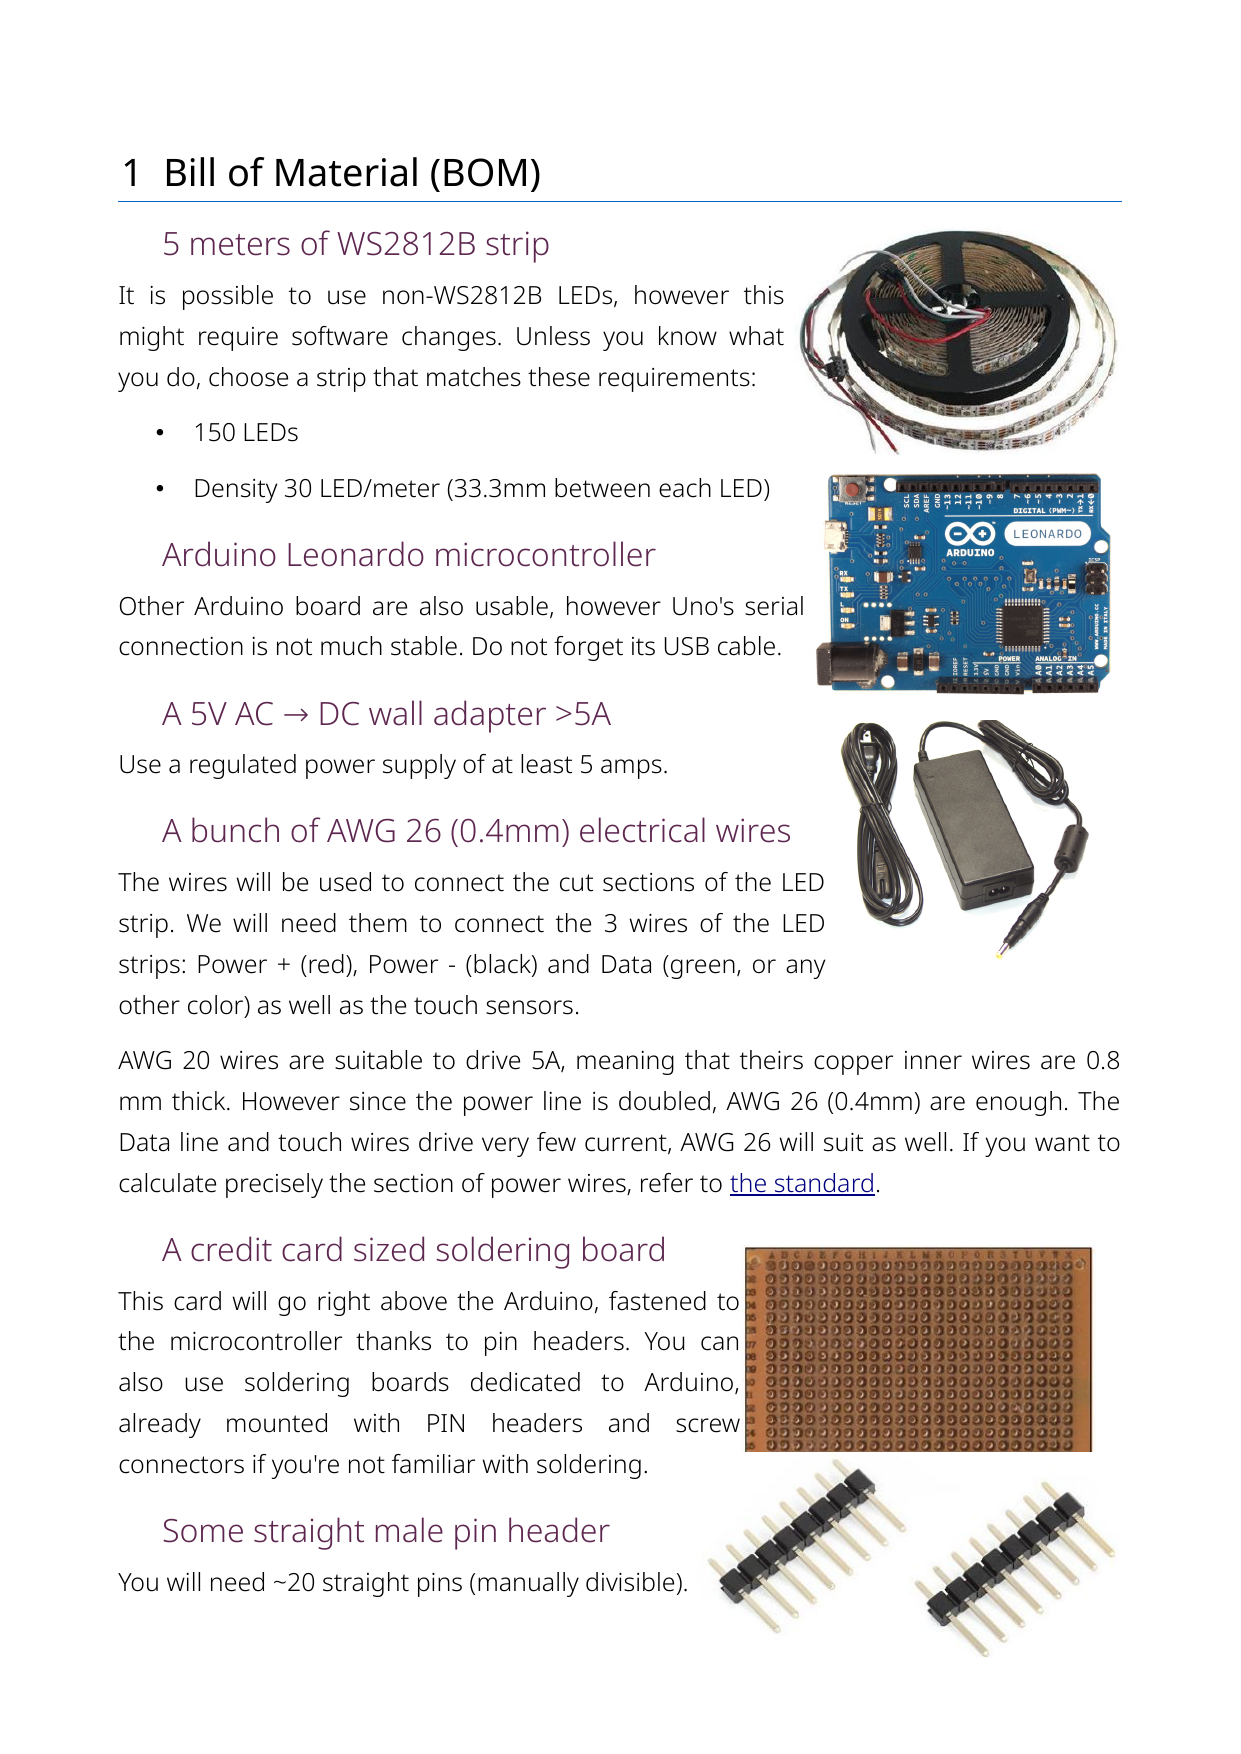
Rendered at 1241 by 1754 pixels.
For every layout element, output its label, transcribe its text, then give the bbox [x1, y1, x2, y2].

picture [694, 1245, 1120, 1658]
list 150 LEDs [156, 415, 785, 449]
text You will need ~20 straight pins (manually divisible). [118, 1564, 694, 1598]
subtitle Bill of Material (BOM) [118, 143, 1122, 201]
subtitle Some straight male pin header [162, 1508, 694, 1552]
text It is possible to use non-WS2812B LEDs, however this might require software changes. Unless you know what you do, choose a strip that matches these requirements: [118, 278, 785, 393]
subtitle A 5V AC → DC wall adapter >5A [162, 691, 827, 734]
text Use a regulated power supply of at least 5 amps. [118, 747, 827, 781]
subtitle Arduino Leonardo microcontroller [162, 532, 805, 576]
text The wires will be used to connect the cut sections of the LED strip. We will need them to connect the 3 wires of the LED strips: Power + (red), Power - (black) and Data (green, or any other color) as well as the touch sensors. [118, 865, 1122, 1021]
subtitle [1095, 809, 1122, 852]
list Density 30 LED/meter (33.3mm between each LED) [156, 470, 805, 504]
subtitle A credit card sized soldering board [162, 1227, 1122, 1271]
text This card will go right above the Arduino, fastened to the microcontroller thanks to pin headers. You can also use soldering boards dedicated to Arduino, already mounted with PIN headers and screw connectors if you're not familiar with soldering. [118, 1283, 741, 1481]
picture [785, 216, 1137, 971]
text AWG 20 wires are suitable to drive 5A, meaning that theirs copper inner wires are 0.8 mm thick. However since the power line is doubled, AWG 26 (0.4mm) are enough. The Data line and touch wires drive very few current, AWG 26 will suit as well. If you want to calculate precisely the section of power wires, refer to the standard. [118, 1043, 1122, 1199]
text Other Arduino board are also usable, however Uno's serial connection is not much stable. Do not forget its USB cable. [118, 588, 805, 663]
subtitle 5 meters of WS2812B strip [162, 222, 785, 265]
subtitle A bunch of AWG 26 (0.4mm) electrical wires [162, 809, 827, 852]
text [1096, 1283, 1122, 1481]
